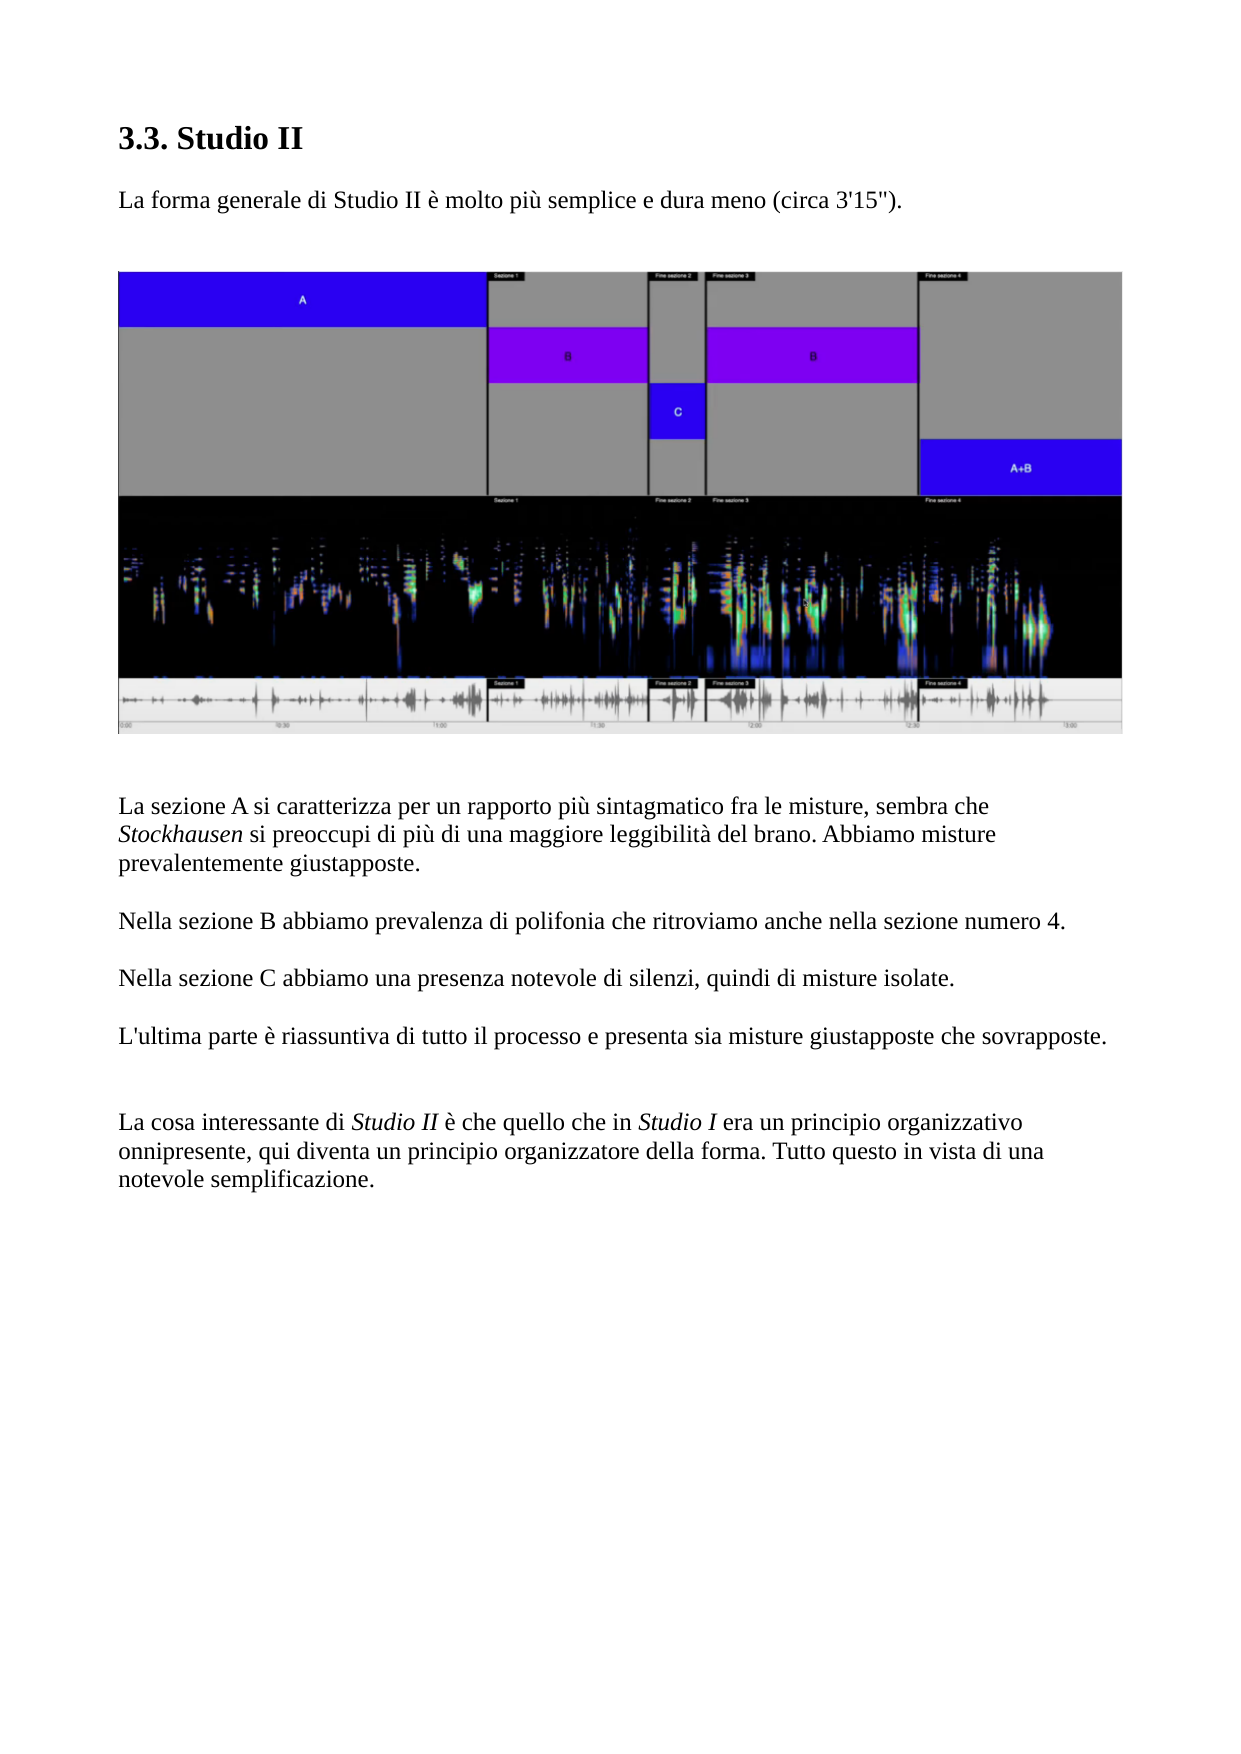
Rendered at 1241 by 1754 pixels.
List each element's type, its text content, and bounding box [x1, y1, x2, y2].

picture [118, 271, 1123, 734]
text La sezione A si caratterizza per un rapporto più sintagmatico fra le misture, sembra che Stockhausen si preoccupi di più di una maggiore leggibilità del brano. Abbiamo misture prevalentemente giustapposte. Nella sezione B abbiamo prevalenza di polifonia che ritroviamo anche nella sezione numero 4. Nella sezione C abbiamo una presenza notevole di silenzi, quindi di misture isolate. L'ultima parte è riassuntiva di tutto il processo e presenta sia misture giustapposte che sovrapposte. La cosa interessante di Studio II è che quello che in Studio I era un principio organizzativo onnipresente, qui diventa un principio organizzatore della forma. Tutto questo in vista di una notevole semplificazione. [118, 791, 1122, 1193]
text 3.3. Studio II [118, 118, 1122, 156]
text La forma generale di Studio II è molto più semplice e dura meno (circa 3'15"). [118, 185, 1122, 214]
